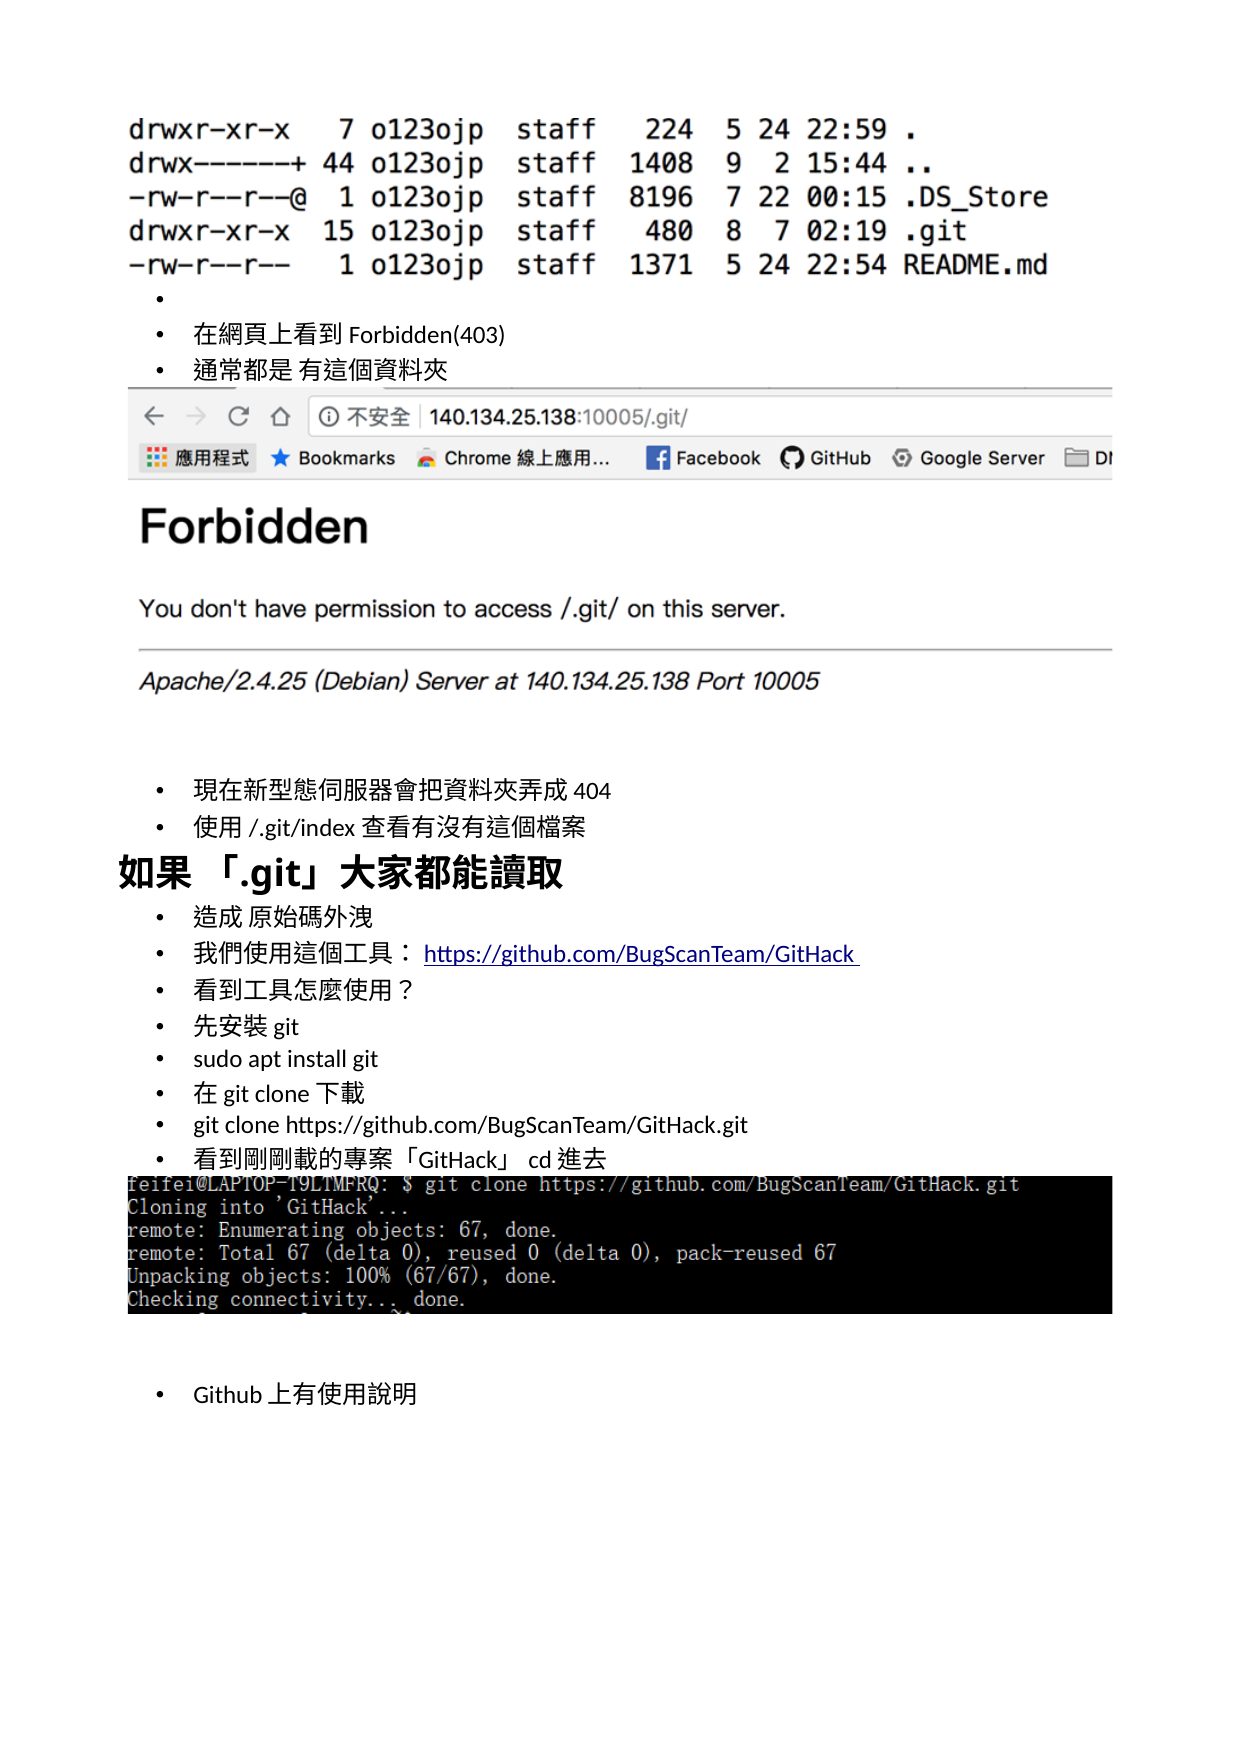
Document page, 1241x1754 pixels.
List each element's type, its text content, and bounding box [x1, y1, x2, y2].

picture [127, 1176, 1113, 1314]
picture [127, 118, 1113, 284]
list 我們使用這個工具： https://github.com/BugScanTeam/GitHack [156, 934, 1122, 970]
picture [127, 387, 1113, 741]
list 看到工具怎麼使用？ [156, 970, 1122, 1006]
list git clone https://github.com/BugScanTeam/GitHack.git [156, 1109, 1122, 1140]
list Github上有使用說明 [156, 1374, 1122, 1411]
subtitle 如果 「.git」大家都能讀取 [118, 843, 1122, 898]
list 使用 /.git/index 查看有沒有這個檔案 [156, 807, 1122, 843]
list 現在新型態伺服器會把資料夾弄成404 [156, 771, 1122, 807]
list 先安裝git [156, 1006, 1122, 1043]
list 在網頁上看到 Forbidden(403) [156, 314, 1122, 351]
list 通常都是 有這個資料夾 [156, 351, 1122, 387]
list 造成 原始碼外洩 [156, 898, 1122, 934]
list 看到剛剛載的專案「GitHack」 cd 進去 [156, 1140, 1122, 1176]
list 在git clone下載 [156, 1073, 1122, 1109]
list sudo apt install git [156, 1043, 1122, 1073]
